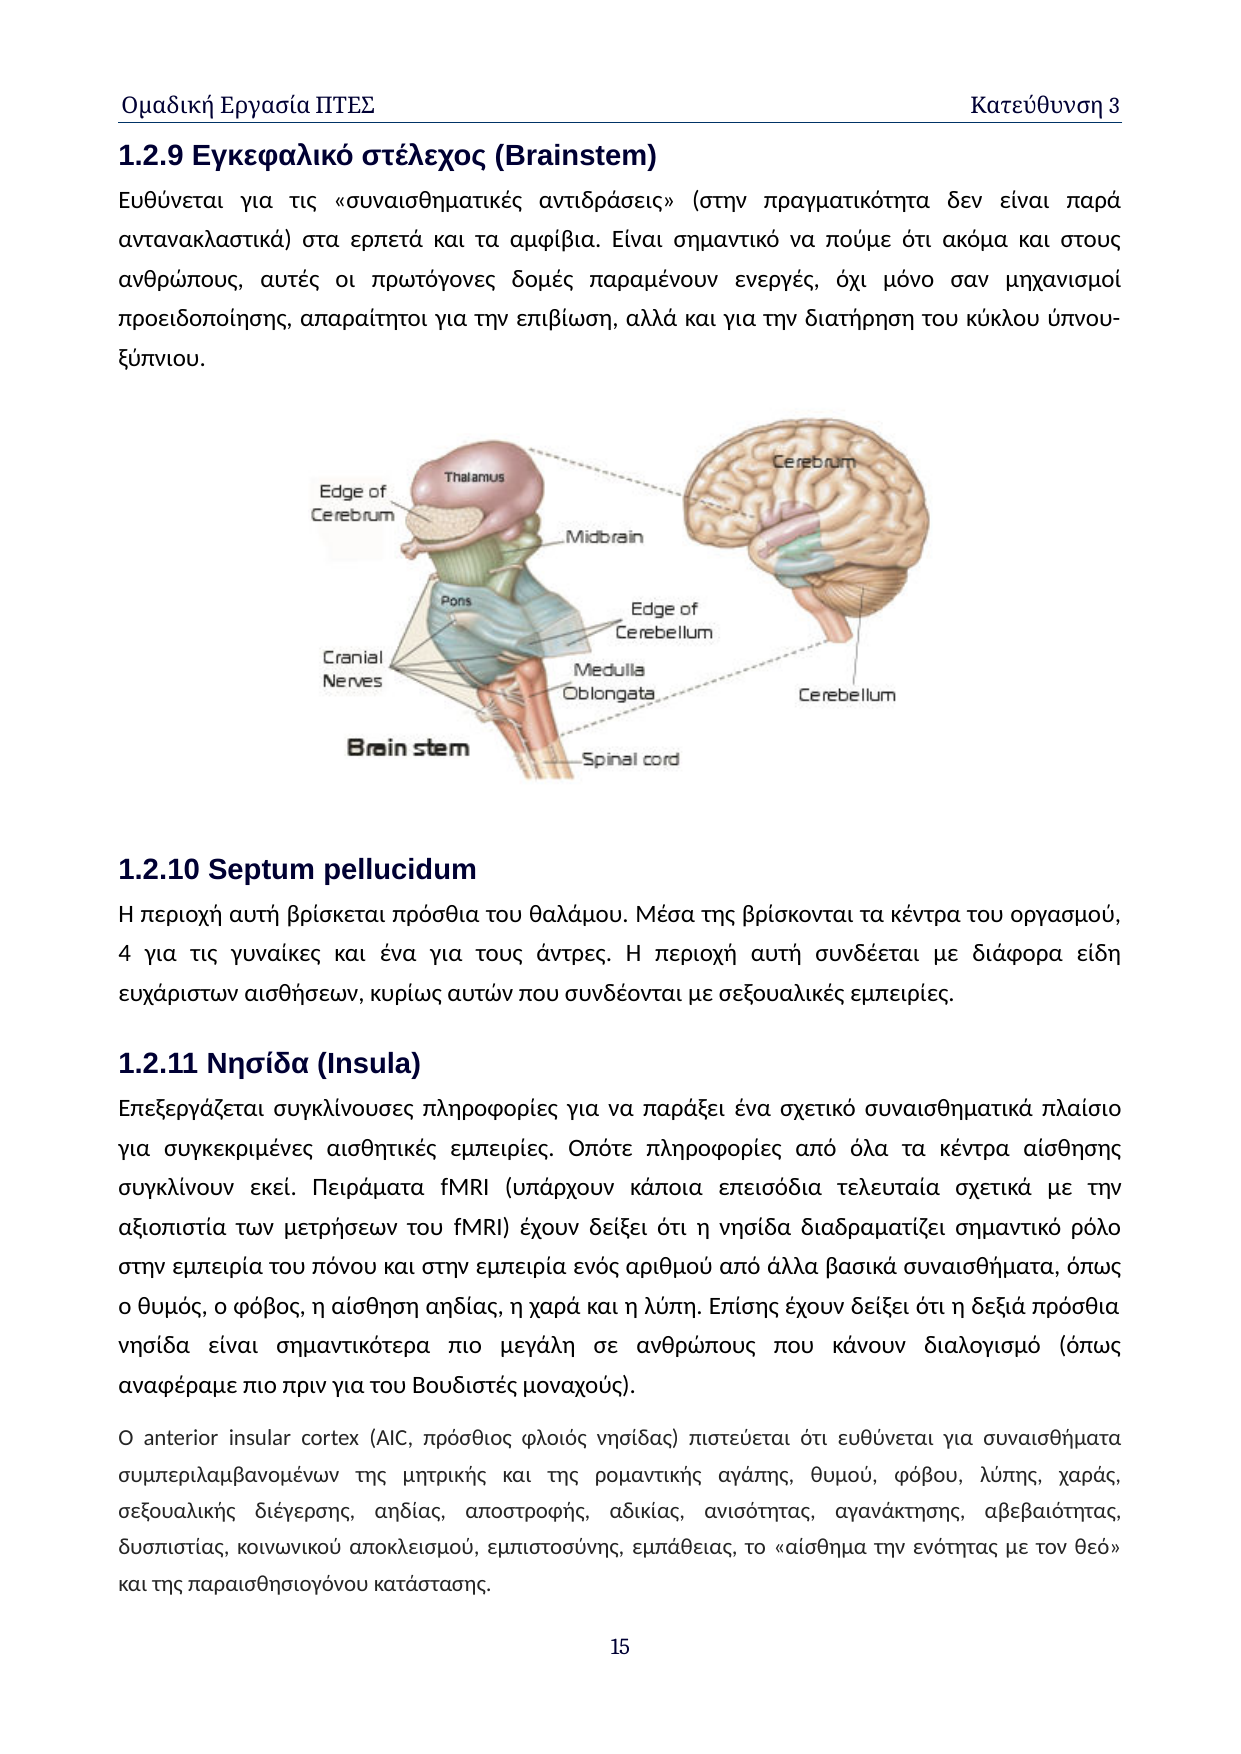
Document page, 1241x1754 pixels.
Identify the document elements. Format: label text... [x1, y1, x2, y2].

text Η περιοχή αυτή βρίσκεται πρόσθια του θαλάμου. Μέσα της βρίσκονται τα κέντρα του οργασμού, 4 για τις γυναίκες και ένα για τους άντρες. Η περιοχή αυτή συνδέεται με διάφορα είδη ευχάριστων αισθήσεων, κυρίως αυτών που συνδέονται με σεξουαλικές εμπειρίες. [118, 898, 1122, 1008]
text Ο anterior insular cortex (AIC, πρόσθιος φλοιός νησίδας) πιστεύεται ότι ευθύνεται για συναισθήματα συμπεριλαμβανομένων της μητρικής και της ρομαντικής αγάπης, θυμού, φόβου, λύπης, χαράς, σεξουαλικής διέγερσης, αηδίας, αποστροφής, αδικίας, ανισότητας, αγανάκτησης, αβεβαιότητας, δυσπιστίας, κοινωνικού αποκλεισμού, εμπιστοσύνης, εμπάθειας, το «αίσθημα την ενότητας με τον θεό» και της παραισθησιογόνου κατάστασης. [118, 1423, 1122, 1597]
text Ευθύνεται για τις «συναισθηματικές αντιδράσεις» (στην πραγματικότητα δεν είναι παρά αντανακλαστικά) στα ερπετά και τα αμφίβια. Είναι σημαντικό να πούμε ότι ακόμα και στους ανθρώπους, αυτές οι πρωτόγονες δομές παραμένουν ενεργές, όχι μόνο σαν μηχανισμοί προειδοποίησης, απαραίτητοι για την επιβίωση, αλλά και για την διατήρηση του κύκλου ύπνου-ξύπνιου. [118, 184, 1122, 373]
subtitle Νησίδα (Insula) [118, 1046, 1122, 1079]
subtitle Εγκεφαλικό στέλεχος (Brainstem) [118, 137, 1122, 171]
text Επεξεργάζεται συγκλίνουσες πληροφορίες για να παράξει ένα σχετικό συναισθηματικά πλαίσιο για συγκεκριμένες αισθητικές εμπειρίες. Οπότε πληροφορίες από όλα τα κέντρα αίσθησης συγκλίνουν εκεί. Πειράματα fMRI (υπάρχουν κάποια επεισόδια τελευταία σχετικά με την αξιοπιστία των μετρήσεων του fMRI) έχουν δείξει ότι η νησίδα διαδραματίζει σημαντικό ρόλο στην εμπειρία του πόνου και στην εμπειρία ενός αριθμού από άλλα βασικά συναισθήματα, όπως ο θυμός, ο φόβος, η αίσθηση αηδίας, η χαρά και η λύπη. Επίσης έχουν δείξει ότι η δεξιά πρόσθια νησίδα είναι σημαντικότερα πιο μεγάλη σε ανθρώπους που κάνουν διαλογισμό (όπως αναφέραμε πιο πριν για του Βουδιστές μοναχούς). [118, 1092, 1122, 1400]
subtitle Septum pellucidum [118, 852, 1122, 885]
picture [307, 396, 933, 814]
